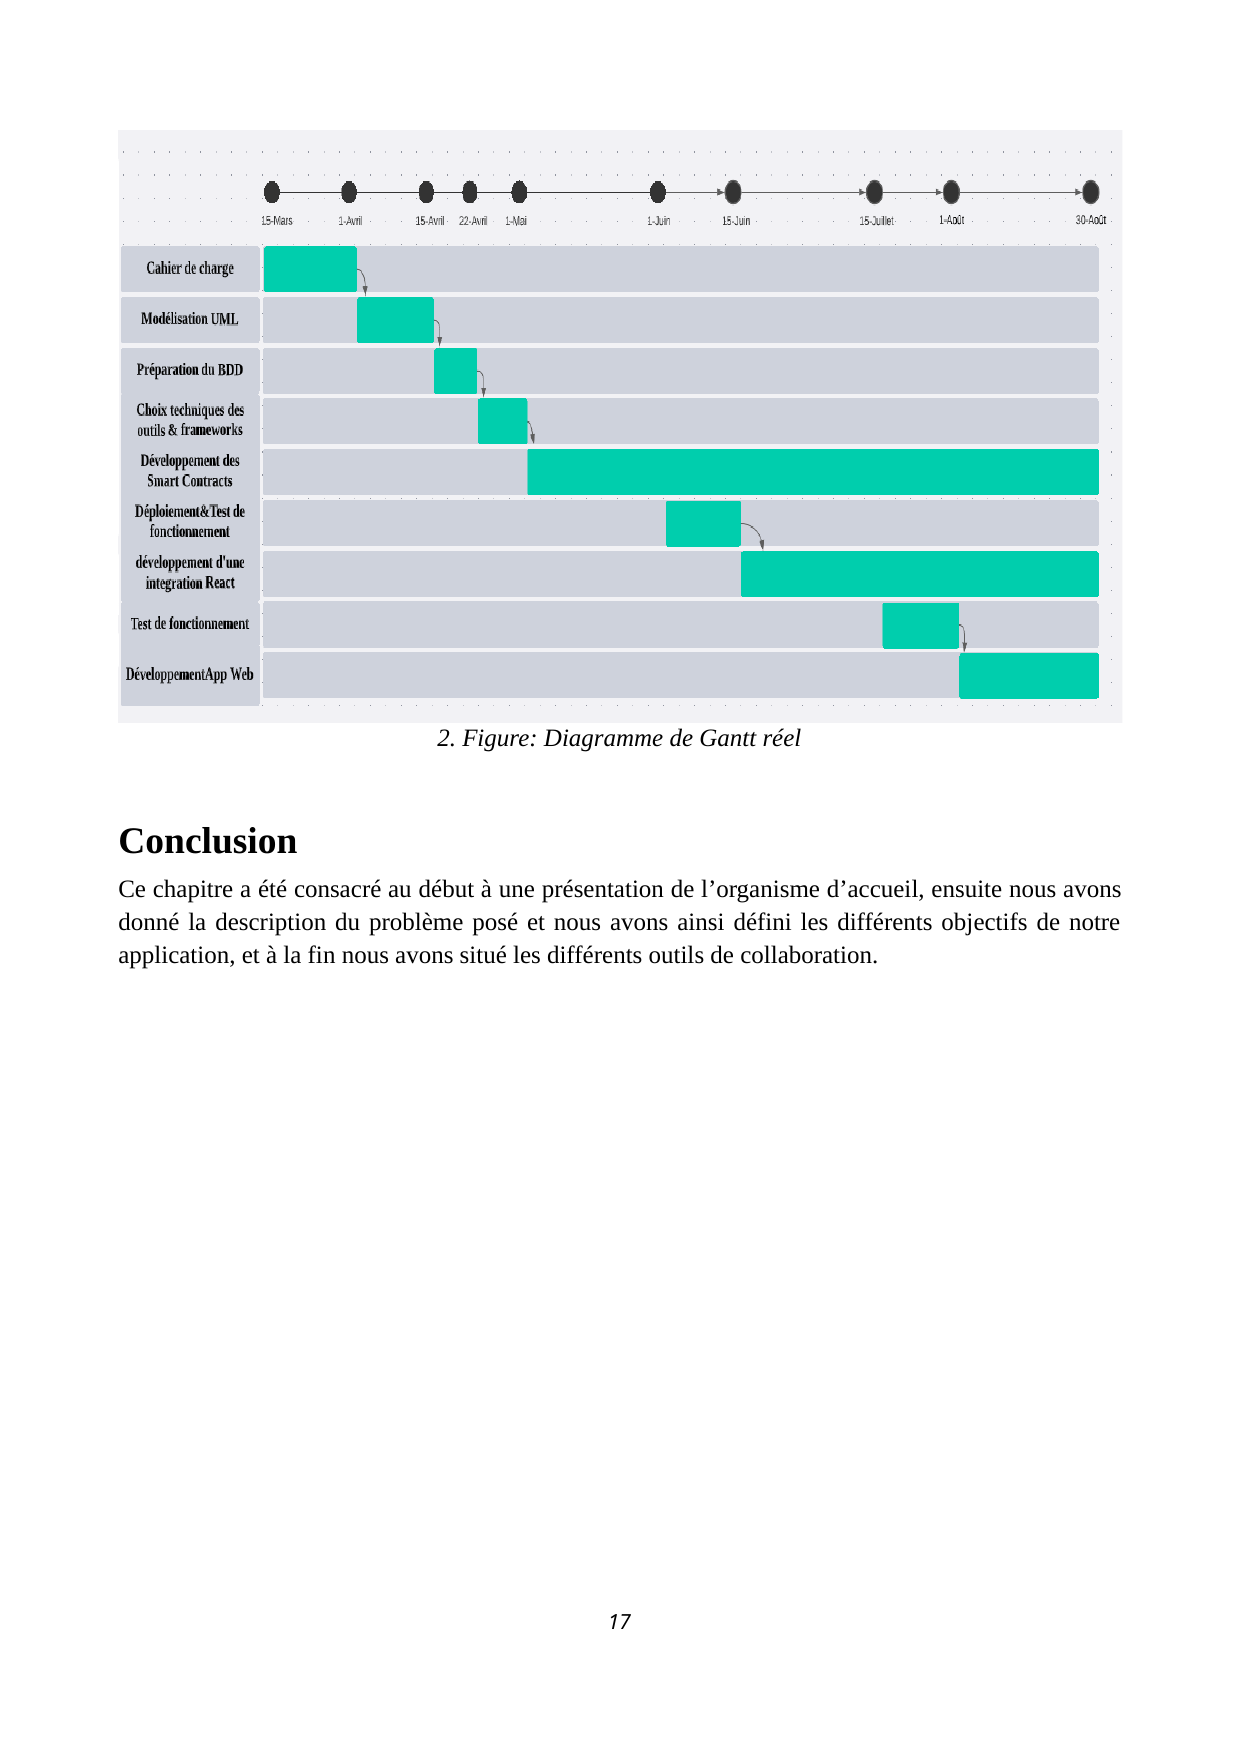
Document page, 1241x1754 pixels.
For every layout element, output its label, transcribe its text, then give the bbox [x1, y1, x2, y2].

subtitle Conclusion [118, 818, 1122, 861]
picture [118, 130, 1123, 723]
text Ce chapitre a été consacré au début à une présentation de l’organisme d’accueil, ensuite nous avons donné la description du problème posé et nous avons ainsi défini les différents objectifs de notre application, et à la fin nous avons situé les différents outils de collaboration. [118, 874, 1122, 968]
text 2. Figure: Diagramme de Gantt réel [118, 723, 1122, 751]
